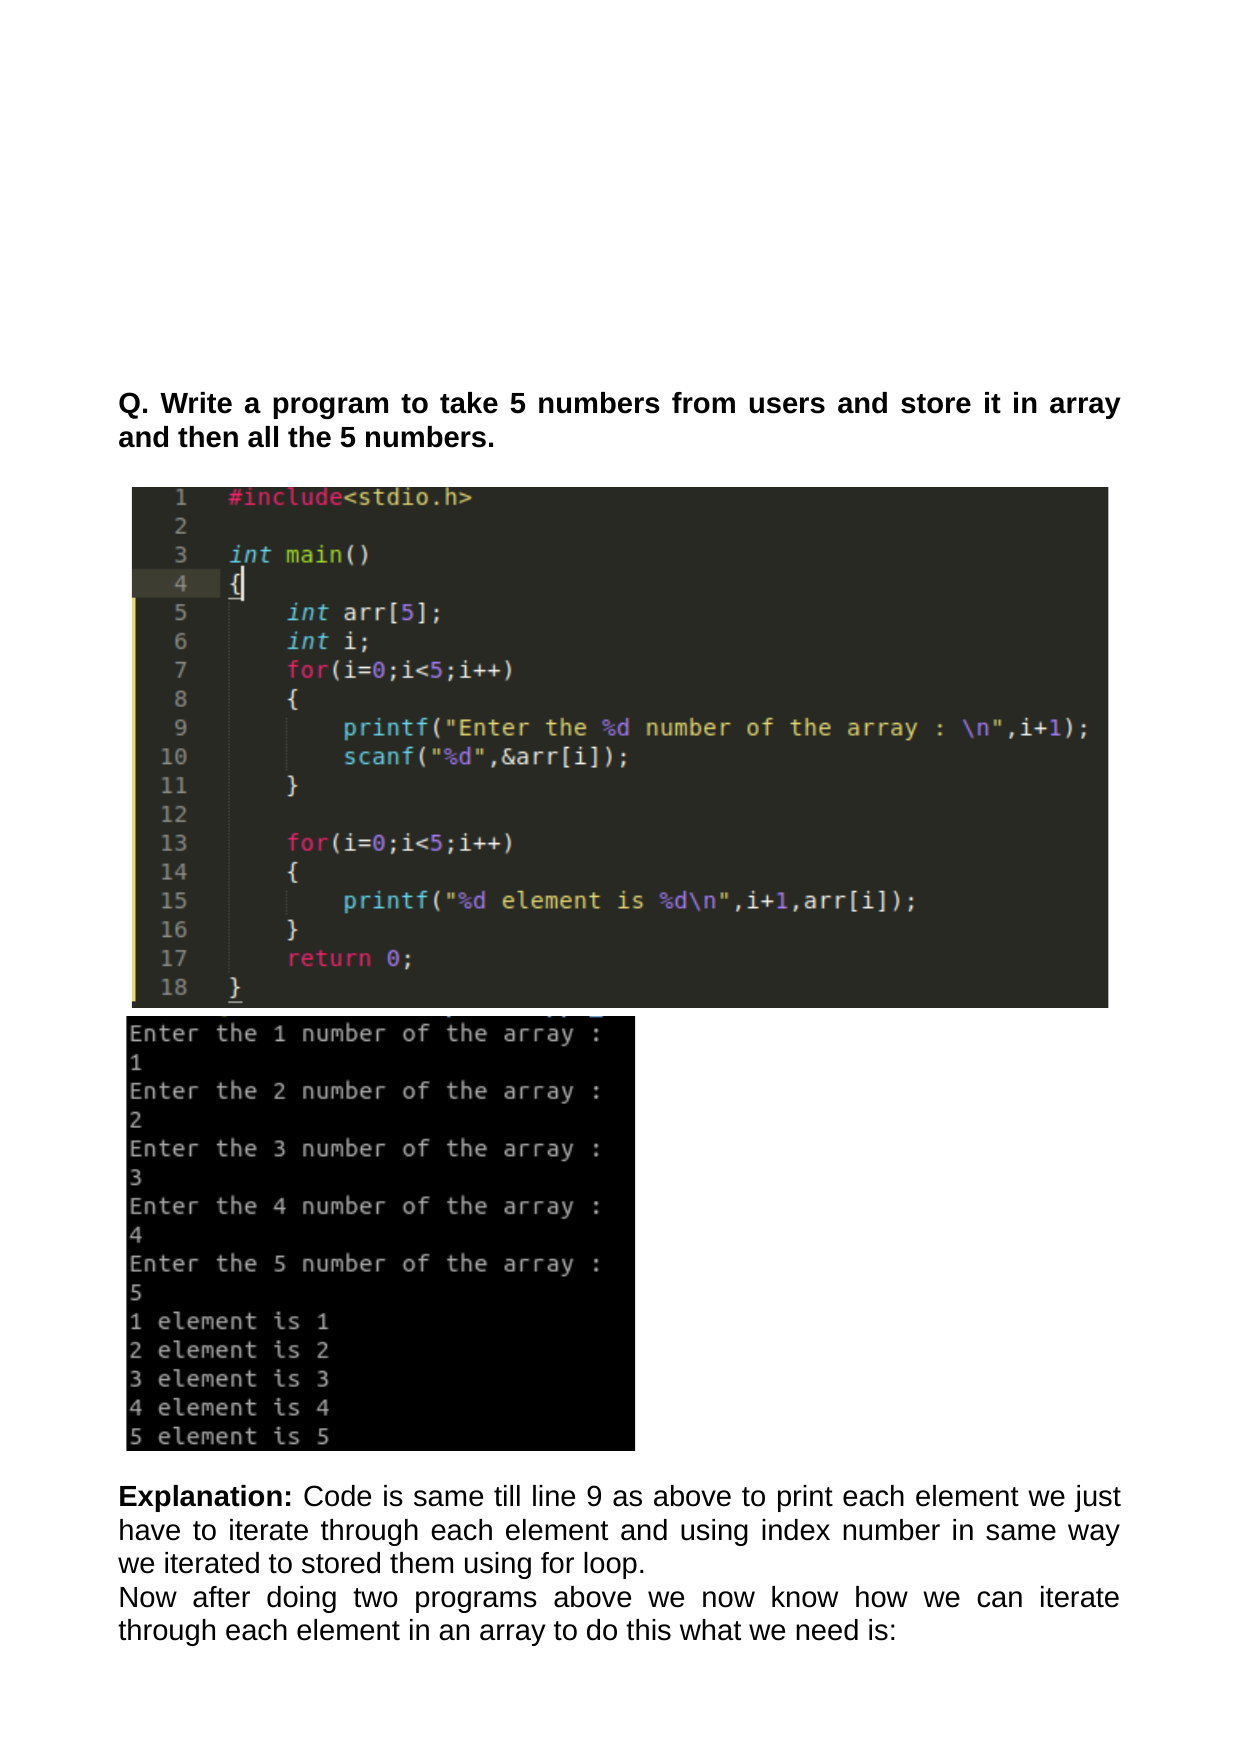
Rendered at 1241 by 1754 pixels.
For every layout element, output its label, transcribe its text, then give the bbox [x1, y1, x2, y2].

text Explanation: Code is same till line 9 as above to print each element we just have to iterate through each element and using index number in same way we iterated to stored them using for loop. [118, 1479, 1122, 1579]
text Q. Write a program to take 5 numbers from users and store it in array and then all the 5 numbers. [118, 386, 1122, 453]
text Now after doing two programs above we now know how we can iterate through each element in an array to do this what we need is: [118, 1579, 1122, 1647]
